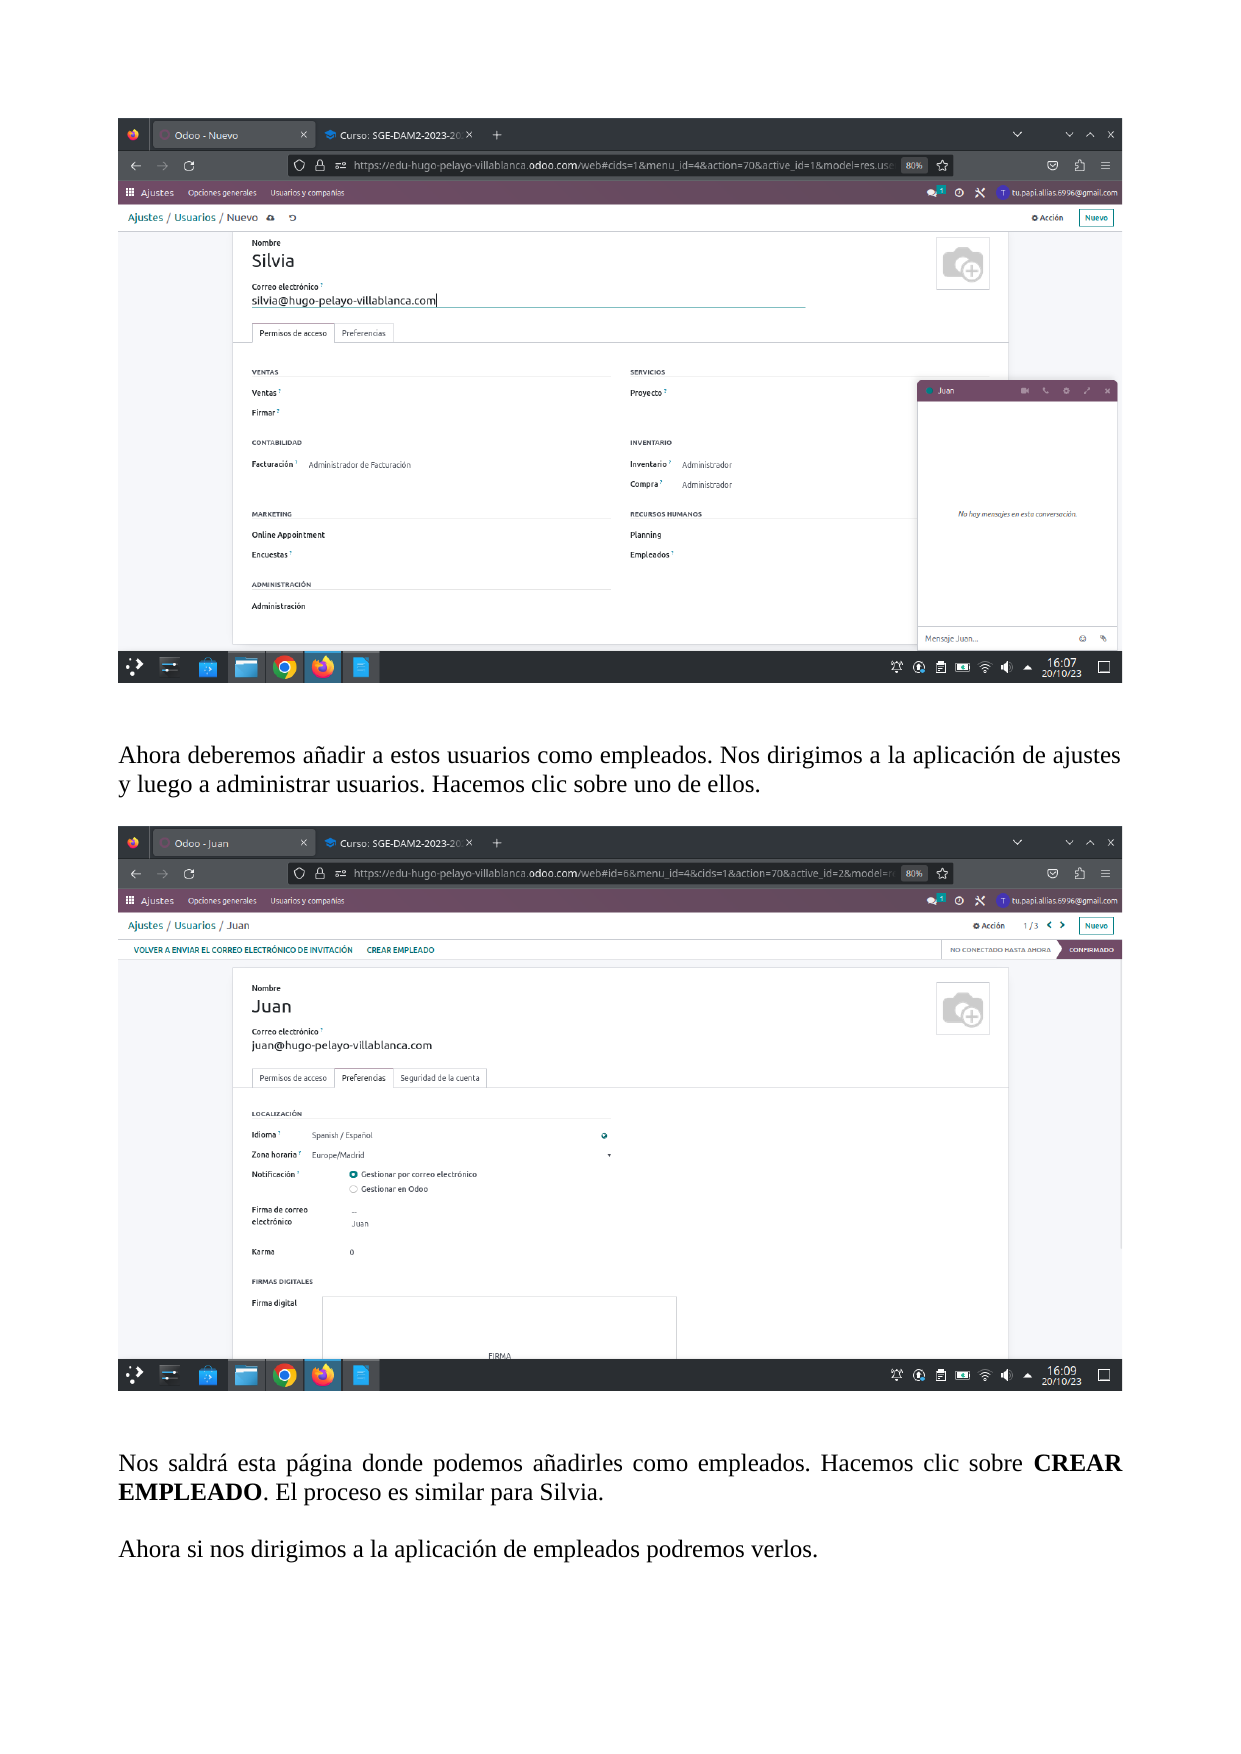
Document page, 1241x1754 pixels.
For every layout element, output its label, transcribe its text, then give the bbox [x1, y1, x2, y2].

text Ahora deberemos añadir a estos usuarios como empleados. Nos dirigimos a la aplicación de ajustes y luego a administrar usuarios. Hacemos clic sobre uno de ellos. [118, 740, 1122, 797]
picture [118, 826, 1123, 1391]
picture [118, 118, 1123, 683]
text Nos saldrá esta página donde podemos añadirles como empleados. Hacemos clic sobre CREAR EMPLEADO. El proceso es similar para Silvia. [118, 1448, 1122, 1506]
text Ahora si nos dirigimos a la aplicación de empleados podremos verlos. [118, 1534, 1122, 1563]
